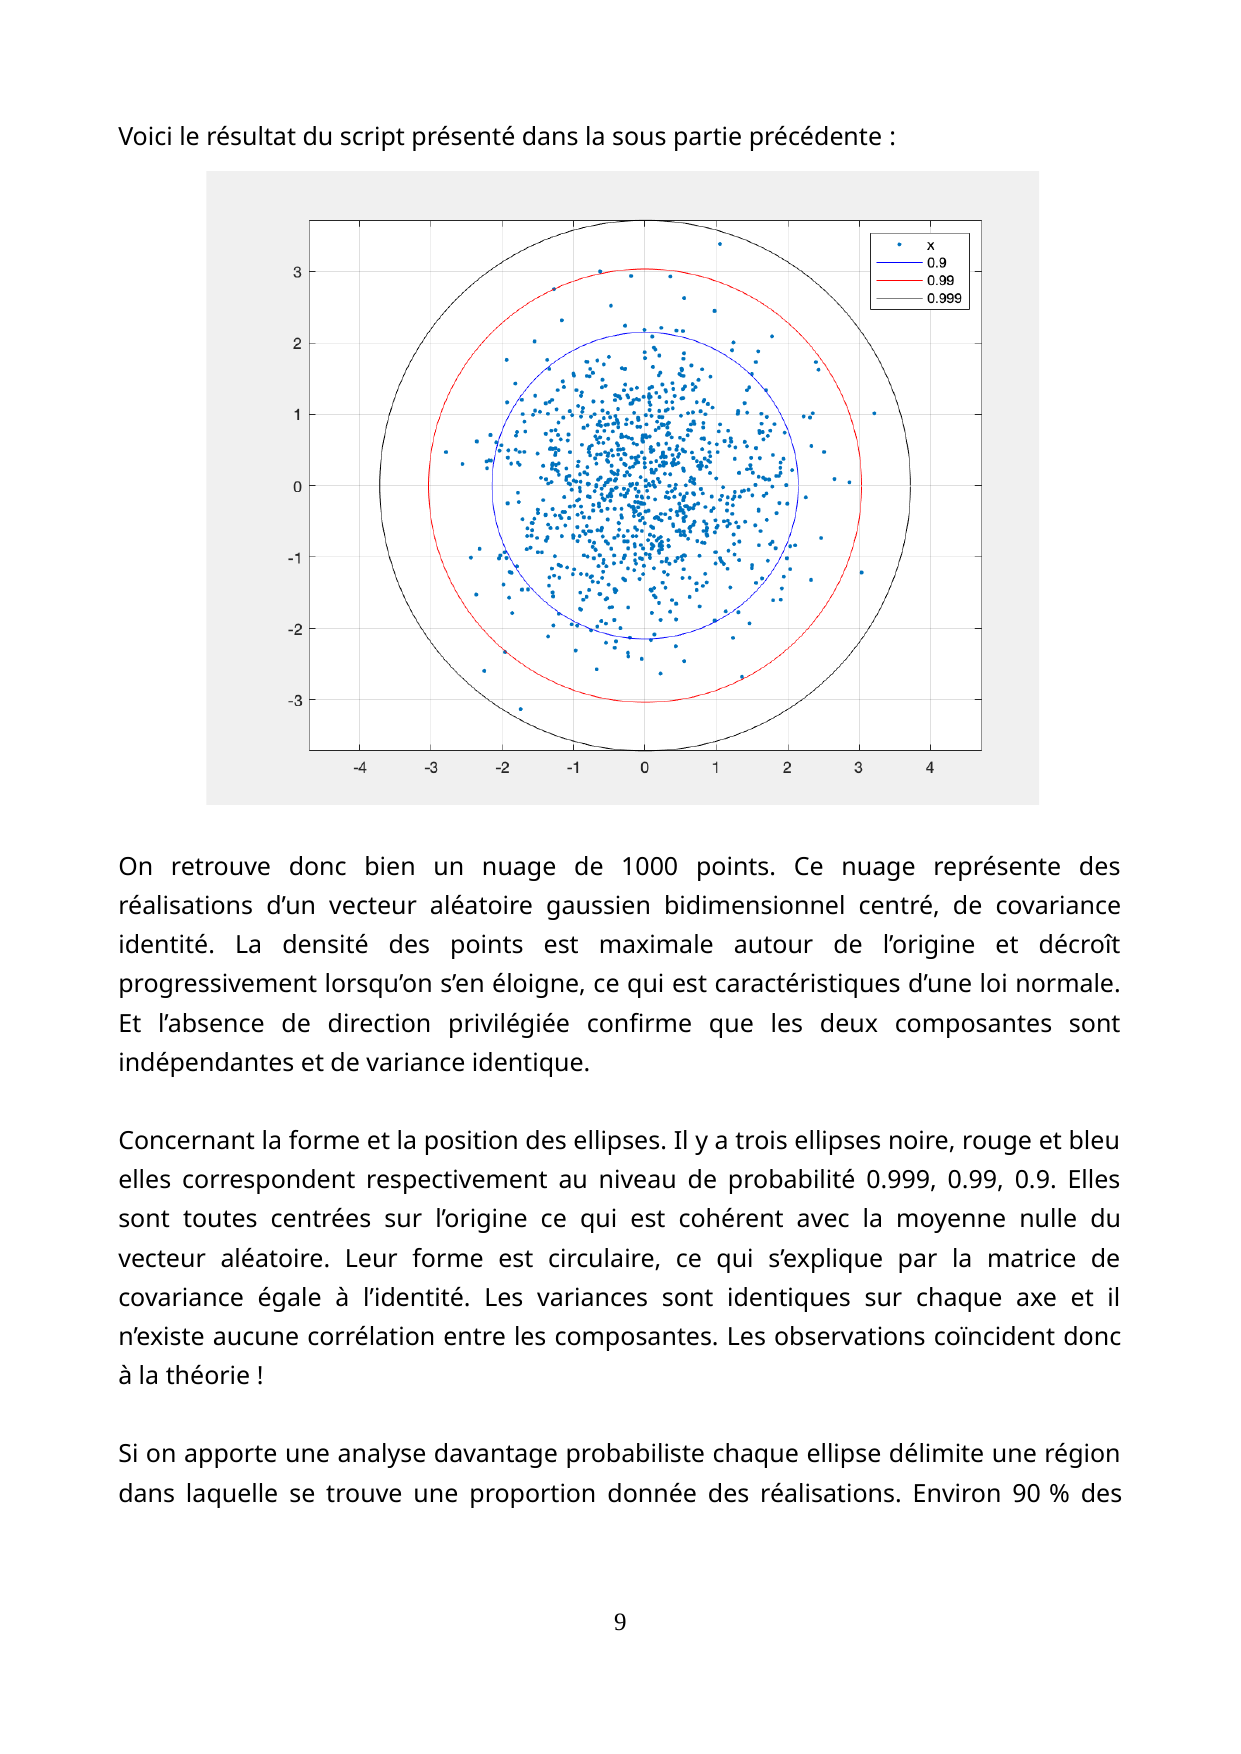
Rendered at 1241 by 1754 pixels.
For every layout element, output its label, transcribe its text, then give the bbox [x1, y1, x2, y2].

text On retrouve donc bien un nuage de 1000 points. Ce nuage représente des réalisations d’un vecteur aléatoire gaussien bidimensionnel centré, de covariance identité. La densité des points est maximale autour de l’origine et décroît progressivement lorsqu’on s’en éloigne, ce qui est caractéristiques d’une loi normale. Et l’absence de direction privilégiée confirme que les deux composantes sont indépendantes et de variance identique. [118, 849, 1122, 1078]
picture [206, 171, 1040, 805]
text Si on apporte une analyse davantage probabiliste chaque ellipse délimite une région dans laquelle se trouve une proportion donnée des réalisations. Environ 90 % des [118, 1436, 1122, 1509]
text Concernant la forme et la position des ellipses. Il y a trois ellipses noire, rouge et bleu elles correspondent respectivement au niveau de probabilité 0.999, 0.99, 0.9. Elles sont toutes centrées sur l’origine ce qui est cohérent avec la moyenne nulle du vecteur aléatoire. Leur forme est circulaire, ce qui s’explique par la matrice de covariance égale à l’identité. Les variances sont identiques sur chaque axe et il n’existe aucune corrélation entre les composantes. Les observations coïncident donc à la théorie ! [118, 1123, 1122, 1392]
text Voici le résultat du script présenté dans la sous partie précédente : [118, 118, 1122, 152]
